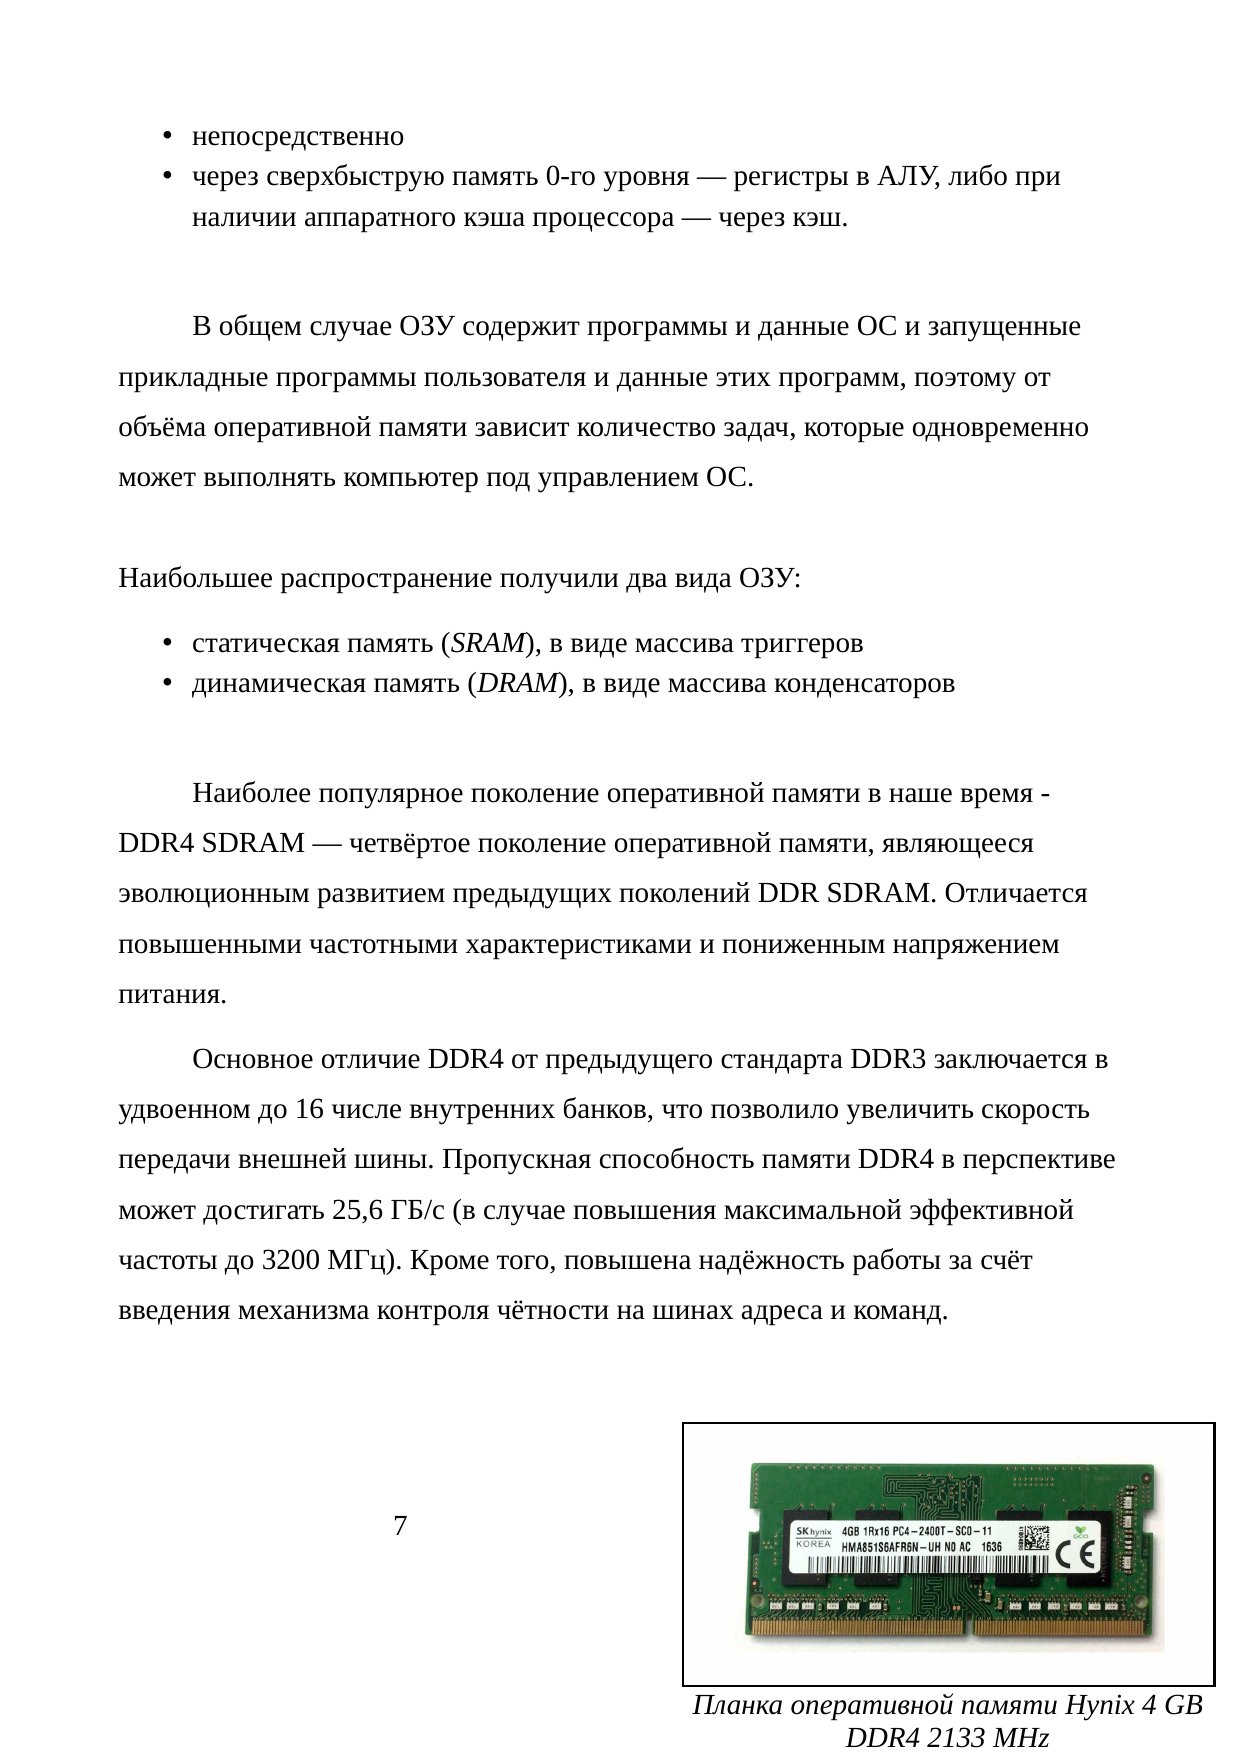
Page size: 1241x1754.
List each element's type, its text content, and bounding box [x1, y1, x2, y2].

text В общем случае ОЗУ содержит программы и данные ОС и запущенные прикладные программы пользователя и данные этих программ, поэтому от объёма оперативной памяти зависит количество задач, которые одновременно может выполнять компьютер под управлением ОС. [118, 308, 1122, 493]
text Основное отличие DDR4 от предыдущего стандарта DDR3 заключается в удвоенном до 16 числе внутренних банков, что позволило увеличить скорость передачи внешней шины. Пропускная способность памяти DDR4 в перспективе может достигать 25,6 ГБ/c (в случае повышения максимальной эффективной частоты до 3200 МГц). Кроме того, повышена надёжность работы за счёт введения механизма контроля чётности на шинах адреса и команд. [118, 1041, 1122, 1326]
text Наибольшее распространение получили два вида ОЗУ: [118, 560, 1122, 593]
text 7 [118, 1508, 682, 1542]
list динамическая память (DRAM), в виде массива конденсаторов [162, 665, 1122, 699]
text Планка оперативной памяти Hynix 4 GB DDR4 2133 MHz [682, 1687, 1216, 1754]
list непосредственно [162, 118, 1122, 152]
list статическая память (SRAM), в виде массива триггеров [162, 625, 1122, 658]
list через сверхбыструю память 0-го уровня — регистры в АЛУ, либо при наличии аппаратного кэша процессора — через кэш. [162, 158, 1122, 232]
picture [684, 1424, 1213, 1685]
text Наиболее популярное поколение оперативной памяти в наше время - DDR4 SDRAM — четвёртое поколение оперативной памяти, являющееся эволюционным развитием предыдущих поколений DDR SDRAM. Отличается повышенными частотными характеристиками и пониженным напряжением питания. [118, 775, 1122, 1009]
